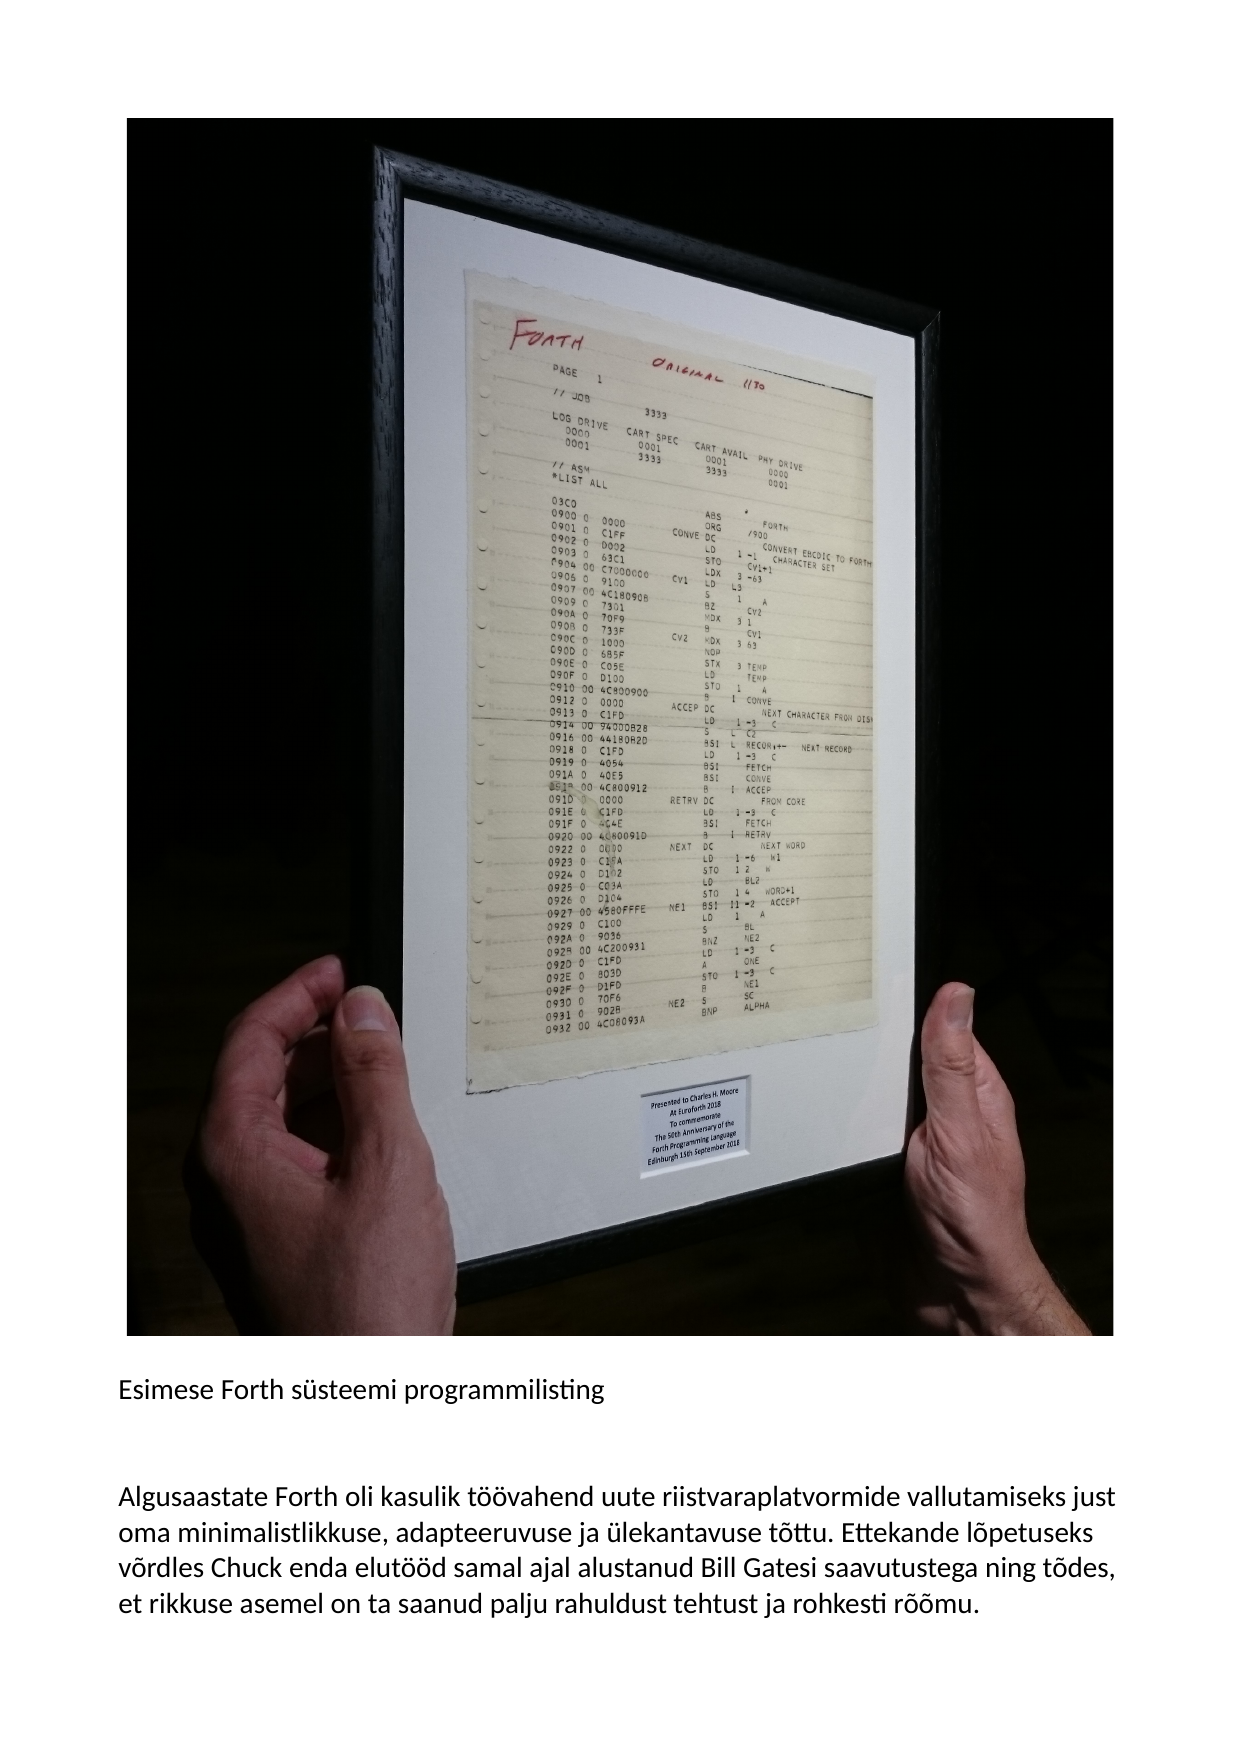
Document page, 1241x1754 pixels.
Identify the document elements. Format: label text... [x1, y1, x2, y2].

picture [126, 239, 1114, 1214]
text Esimese Forth süsteemi programmilisting [118, 1371, 1122, 1407]
text Algusaastate Forth oli kasulik töövahend uute riistvaraplatvormide vallutamiseks just oma minimalistlikkuse, adapteeruvuse ja ülekantavuse tõttu. Ettekande lõpetuseks võrdles Chuck enda elutööd samal ajal alustanud Bill Gatesi saavutustega ning tõdes, et rikkuse asemel on ta saanud palju rahuldust tehtust ja rohkesti rõõmu. [118, 1478, 1122, 1621]
